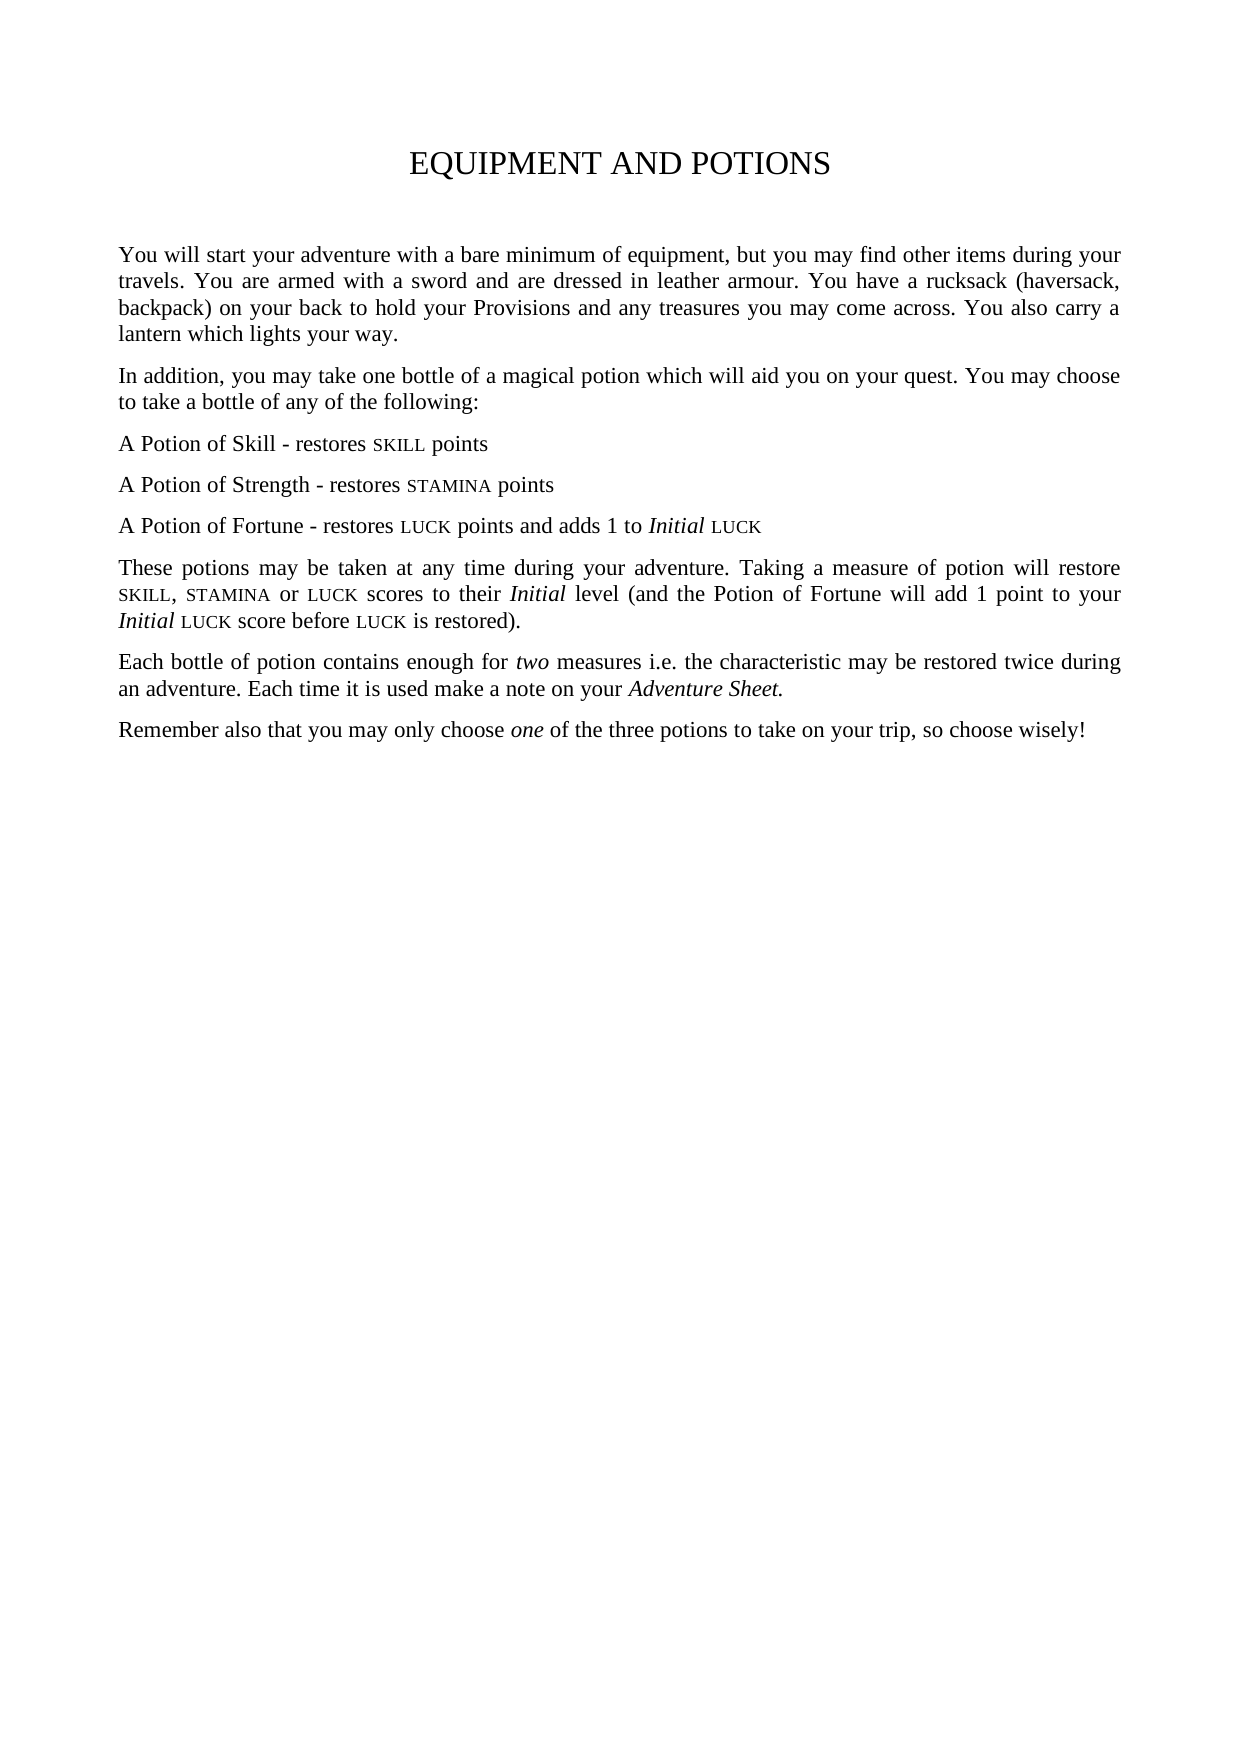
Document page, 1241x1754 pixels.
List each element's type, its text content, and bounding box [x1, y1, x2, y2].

subtitle EQUIPMENT AND POTIONS [118, 143, 1122, 181]
text Remember also that you may only choose one of the three potions to take on your trip, so choose wisely! [118, 716, 1122, 742]
text A Potion of Strength - restores stamina points [118, 471, 1122, 497]
text A Potion of Skill - restores skill points [118, 429, 1122, 456]
text These potions may be taken at any time during your adventure. Taking a measure of potion will restore skill, stamina or luck scores to their Initial level (and the Potion of Fortune will add 1 point to your Initial luck score before luck is restored). [118, 553, 1122, 633]
text A Potion of Fortune - restores luck points and adds 1 to Initial luck [118, 512, 1122, 539]
text Each bottle of potion contains enough for two measures i.e. the characteristic may be restored twice during an adventure. Each time it is used make a note on your Adventure Sheet. [118, 648, 1122, 701]
text In addition, you may take one bottle of a magical potion which will aid you on your quest. You may choose to take a bottle of any of the following: [118, 361, 1122, 414]
text You will start your adventure with a bare minimum of equipment, but you may find other items during your travels. You are armed with a sword and are dressed in leather armour. You have a rucksack (haversack, backpack) on your back to hold your Provisions and any treasures you may come across. You also carry a lantern which lights your way. [118, 240, 1122, 347]
